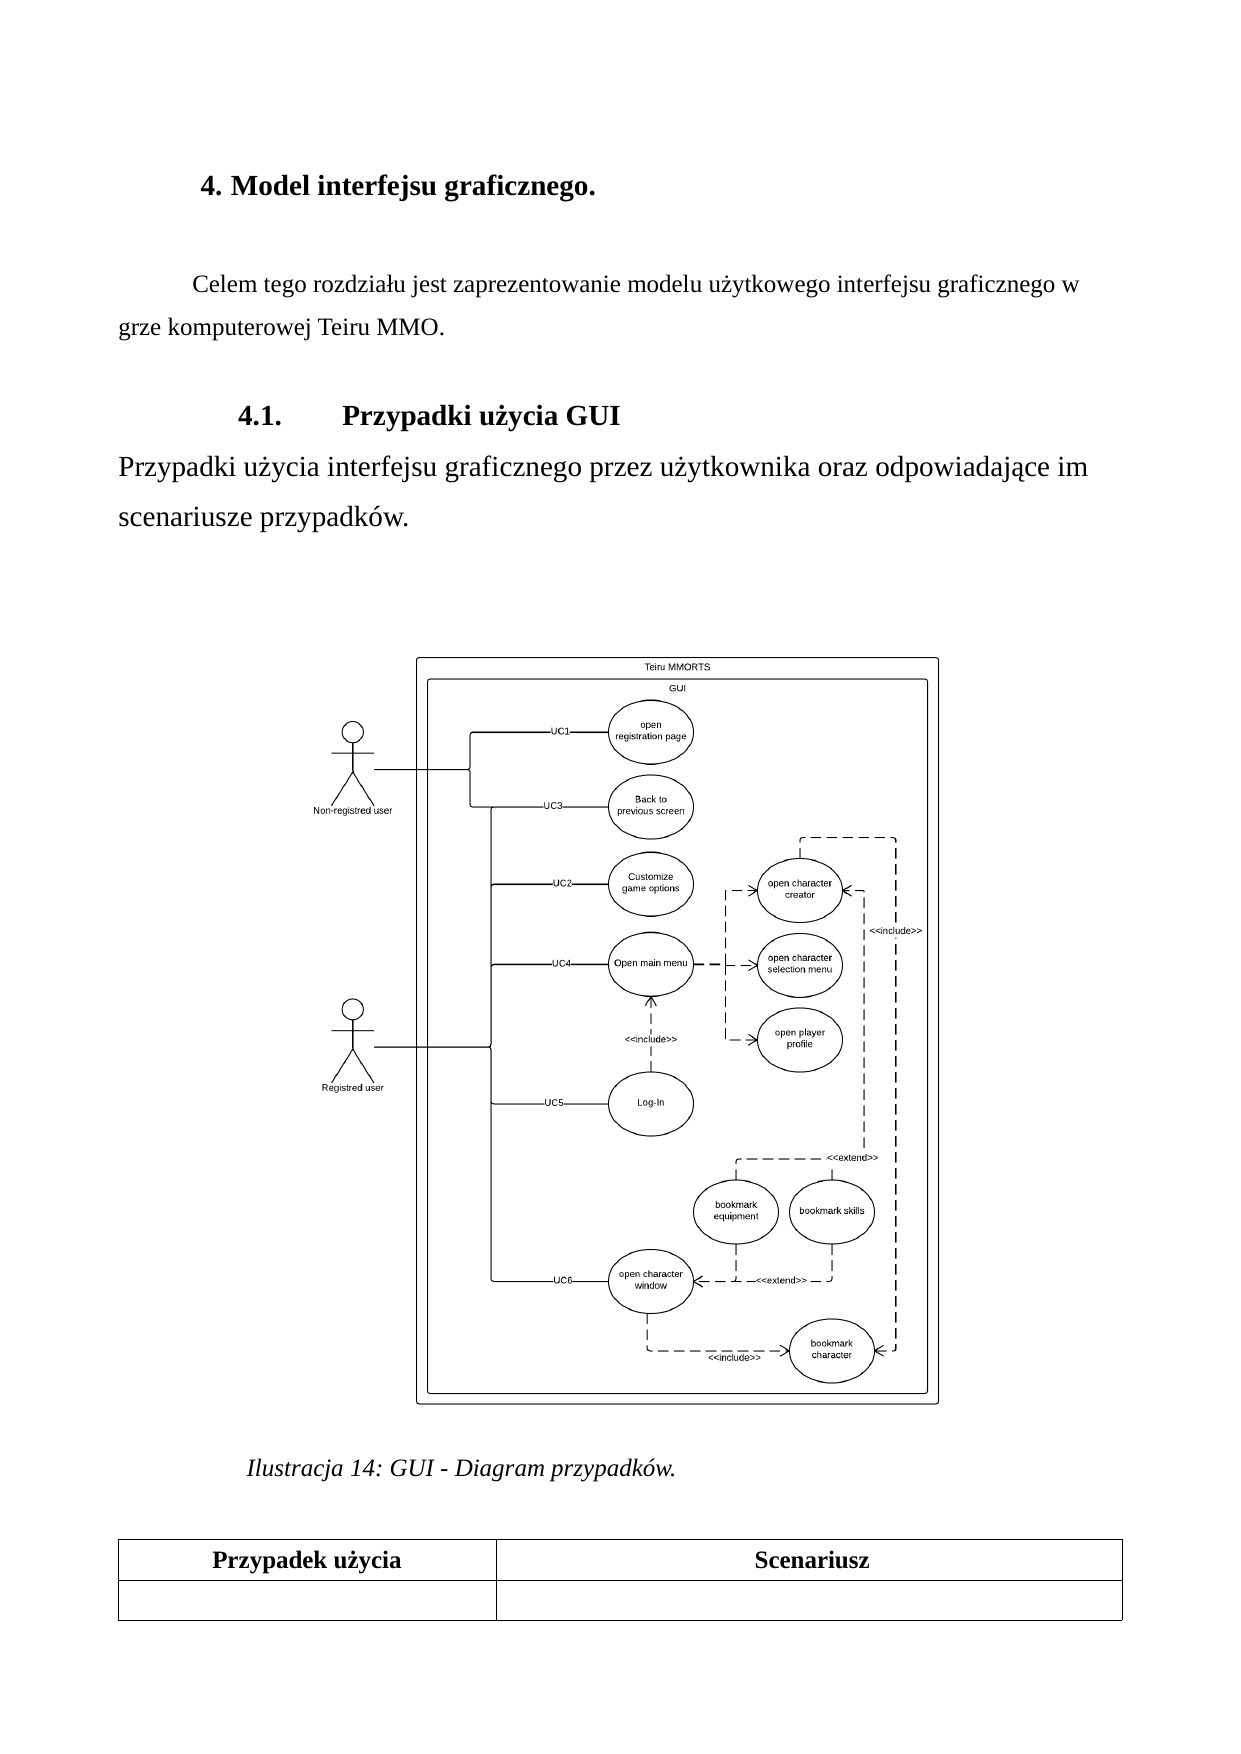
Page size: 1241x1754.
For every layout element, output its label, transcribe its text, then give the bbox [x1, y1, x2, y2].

table_header Scenariusz [497, 1540, 1122, 1580]
text Przypadki użycia interfejsu graficznego przez użytkownika oraz odpowiadające im scenariusze przypadków. [118, 449, 1122, 533]
picture [246, 605, 994, 1454]
text Celem tego rozdziału jest zaprezentowanie modelu użytkowego interfejsu graficznego w grze komputerowej Teiru MMO. [118, 269, 1122, 341]
list Przypadki użycia GUI [231, 398, 1122, 432]
list Model interfejsu graficznego. [193, 168, 1122, 252]
table_cell [119, 1581, 496, 1620]
table_header Przypadek użycia [119, 1540, 496, 1580]
text Ilustracja 14: GUI - Diagram przypadków. [246, 1454, 994, 1482]
table_cell [497, 1581, 1122, 1620]
